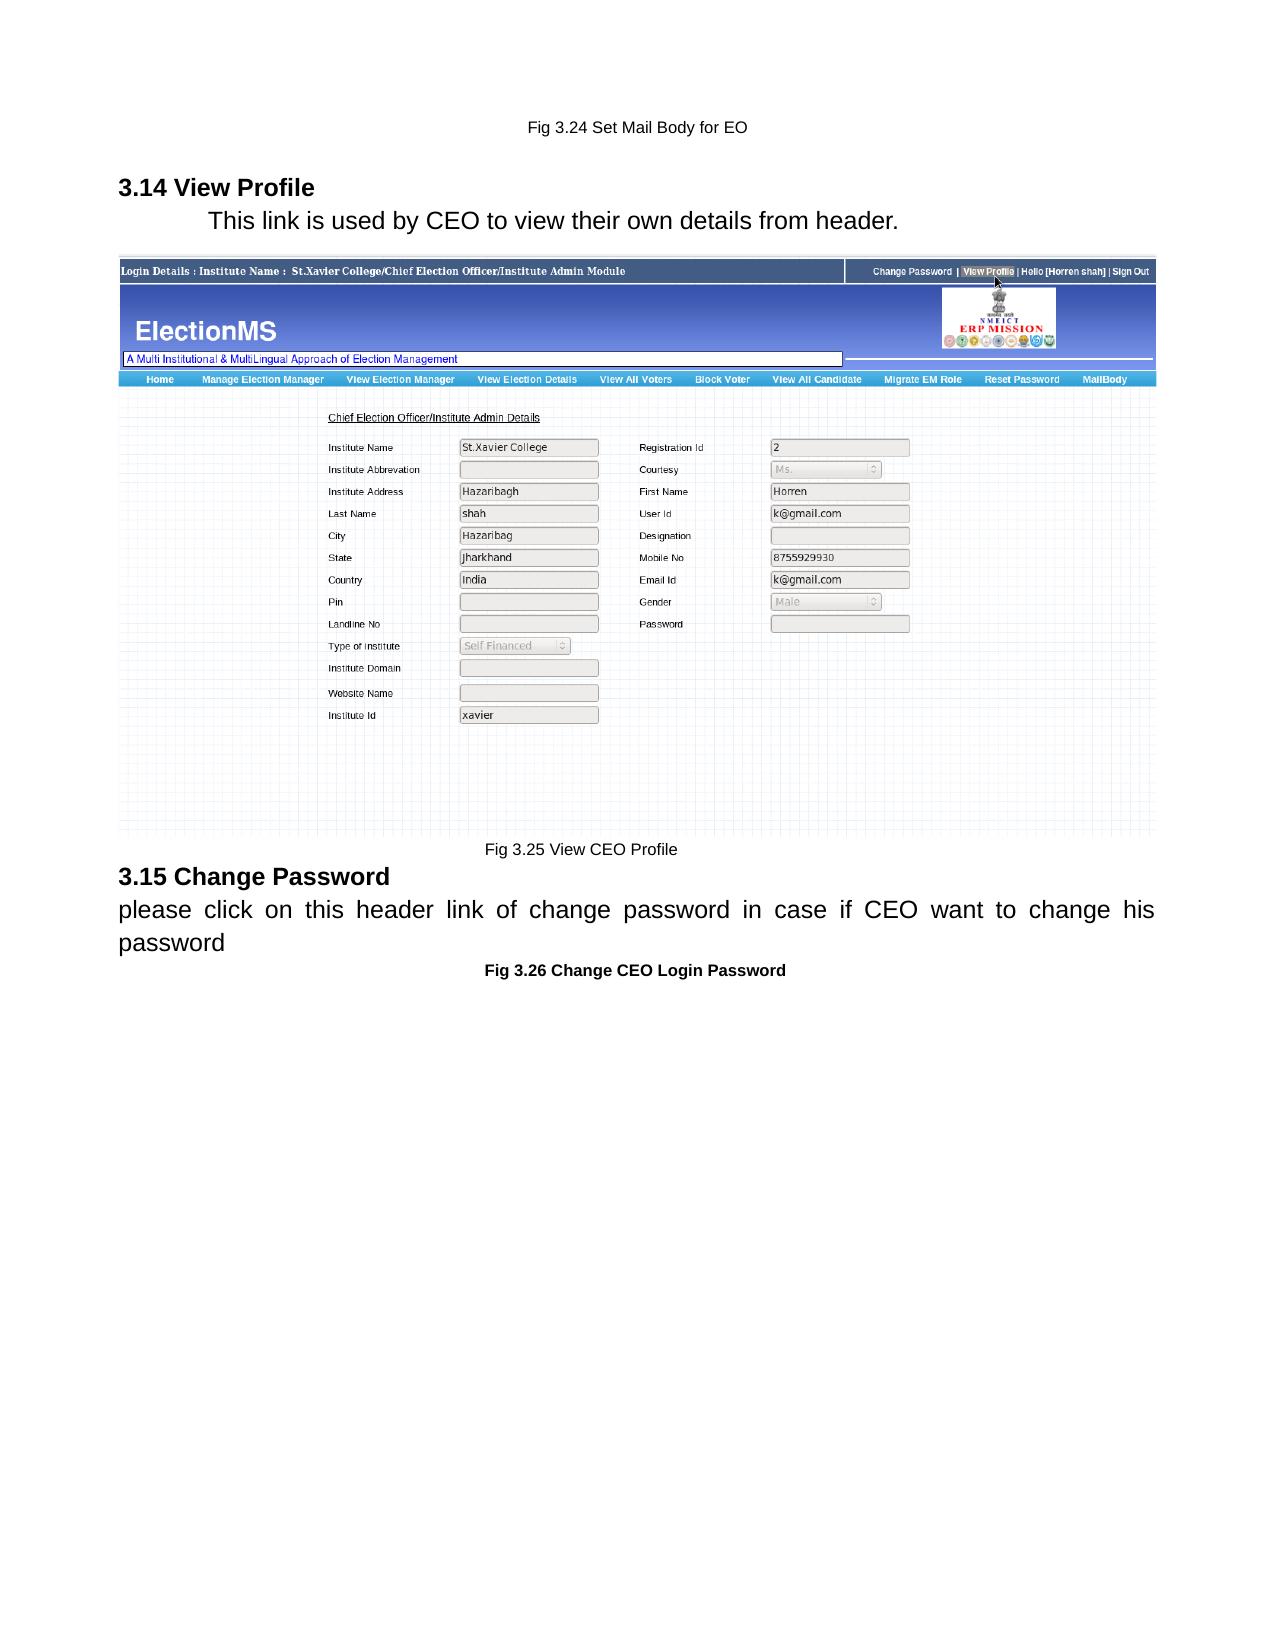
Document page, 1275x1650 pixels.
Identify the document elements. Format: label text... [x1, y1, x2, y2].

text Fig 3.26 Change CEO Login Password [118, 961, 1157, 980]
picture [118, 253, 1157, 837]
text This link is used by CEO to view their own details from header. [6, 206, 1157, 235]
text Fig 3.25 View CEO Profile [6, 239, 1157, 859]
text Fig 3.24 Set Mail Body for EO [118, 118, 1157, 137]
text 3.15 Change Password [6, 862, 1157, 891]
text please click on this header link of change password in case if CEO want to change his password [118, 895, 1157, 957]
text 3.14 View Profile [6, 173, 1157, 202]
